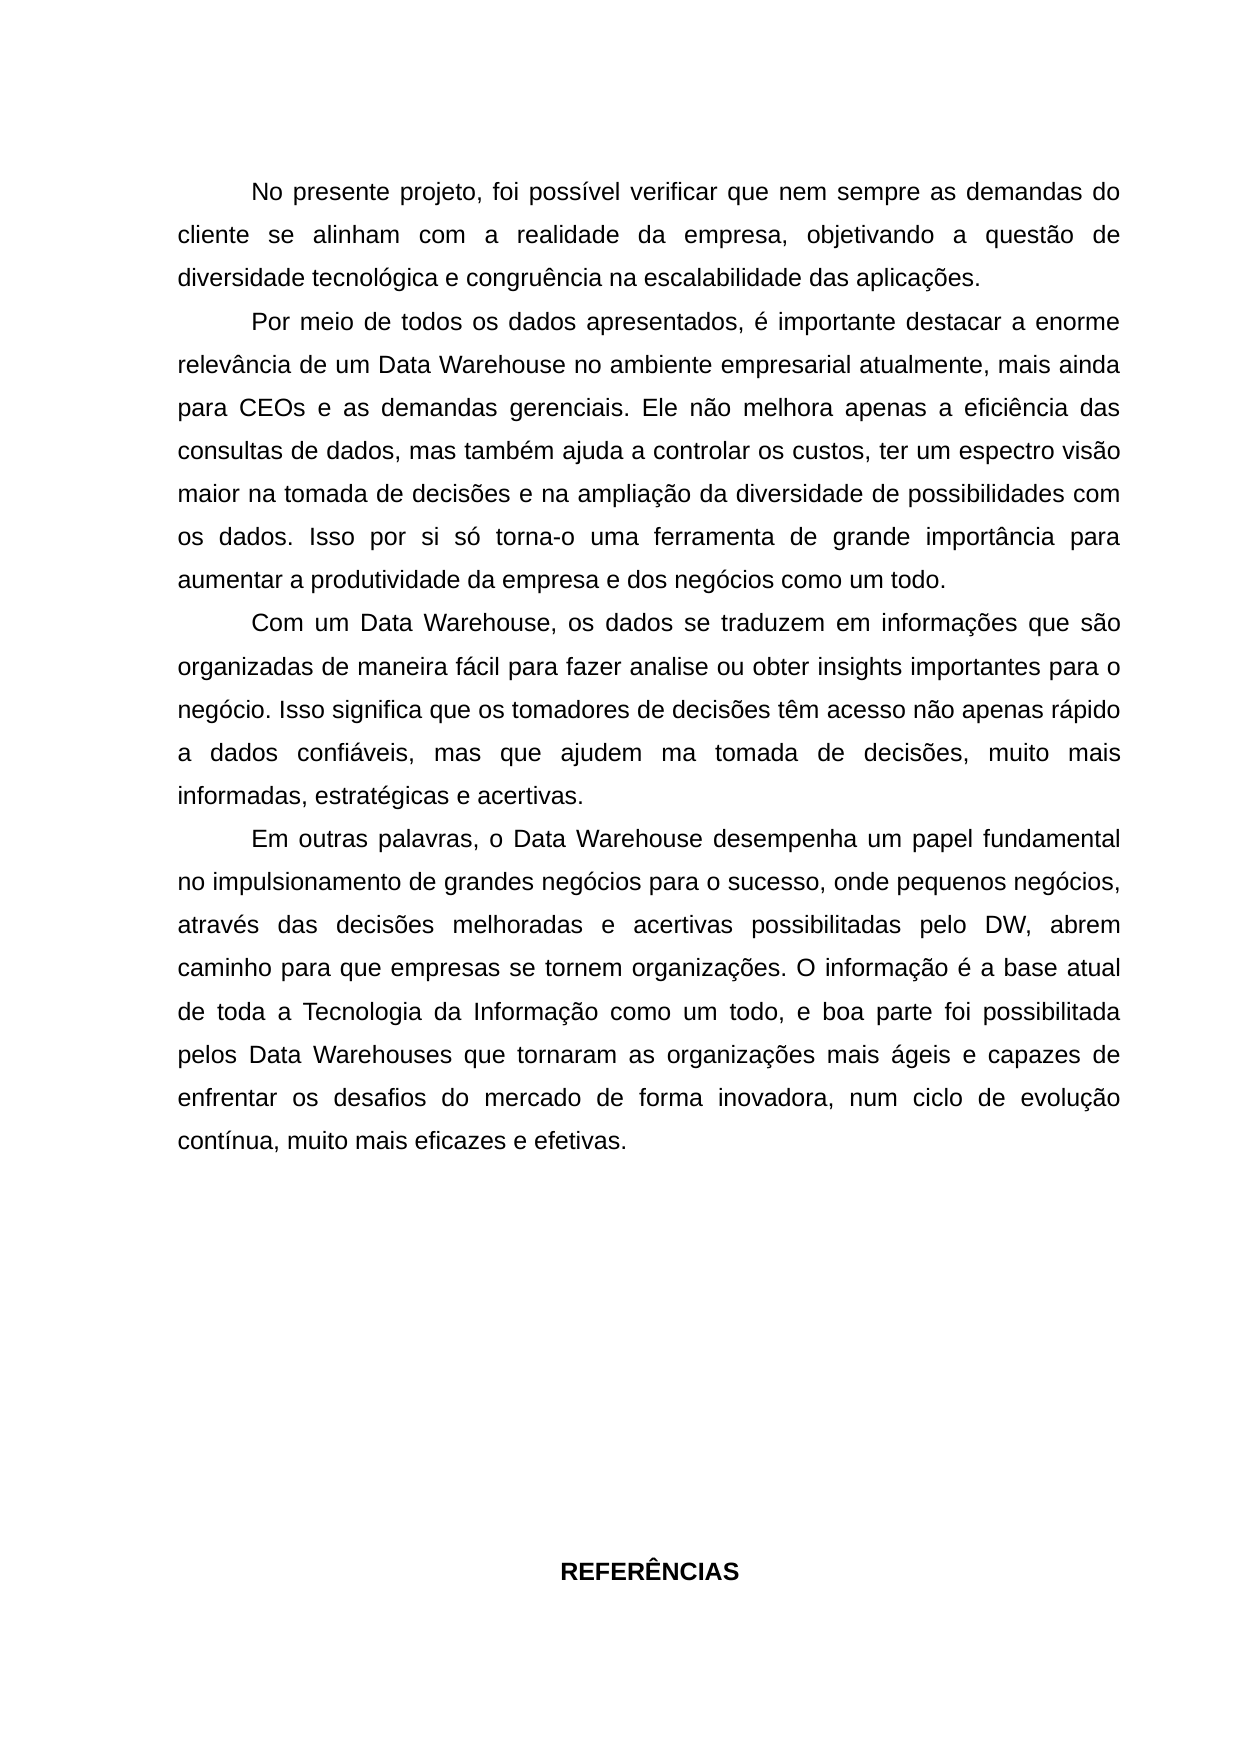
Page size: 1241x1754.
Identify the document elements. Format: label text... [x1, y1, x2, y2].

text Com um Data Warehouse, os dados se traduzem em informações que são organizadas de maneira fácil para fazer analise ou obter insights importantes para o negócio. Isso significa que os tomadores de decisões têm acesso não apenas rápido a dados confiáveis, mas que ajudem ma tomada de decisões, muito mais informadas, estratégicas e acertivas. [177, 608, 1122, 810]
text Em outras palavras, o Data Warehouse desempenha um papel fundamental no impulsionamento de grandes negócios para o sucesso, onde pequenos negócios, através das decisões melhoradas e acertivas possibilitadas pelo DW, abrem caminho para que empresas se tornem organizações. O informação é a base atual de toda a Tecnologia da Informação como um todo, e boa parte foi possibilitada pelos Data Warehouses que tornaram as organizações mais ágeis e capazes de enfrentar os desafios do mercado de forma inovadora, num ciclo de evolução contínua, muito mais eficazes e efetivas. [177, 824, 1122, 1155]
text Por meio de todos os dados apresentados, é importante destacar a enorme relevância de um Data Warehouse no ambiente empresarial atualmente, mais ainda para CEOs e as demandas gerenciais. Ele não melhora apenas a eficiência das consultas de dados, mas também ajuda a controlar os custos, ter um espectro visão maior na tomada de decisões e na ampliação da diversidade de possibilidades com os dados. Isso por si só torna-o uma ferramenta de grande importância para aumentar a produtividade da empresa e dos negócios como um todo. [177, 307, 1122, 594]
text REFERÊNCIAS [177, 1557, 1122, 1586]
text No presente projeto, foi possível verificar que nem sempre as demandas do cliente se alinham com a realidade da empresa, objetivando a questão de diversidade tecnológica e congruência na escalabilidade das aplicações. [177, 177, 1122, 292]
